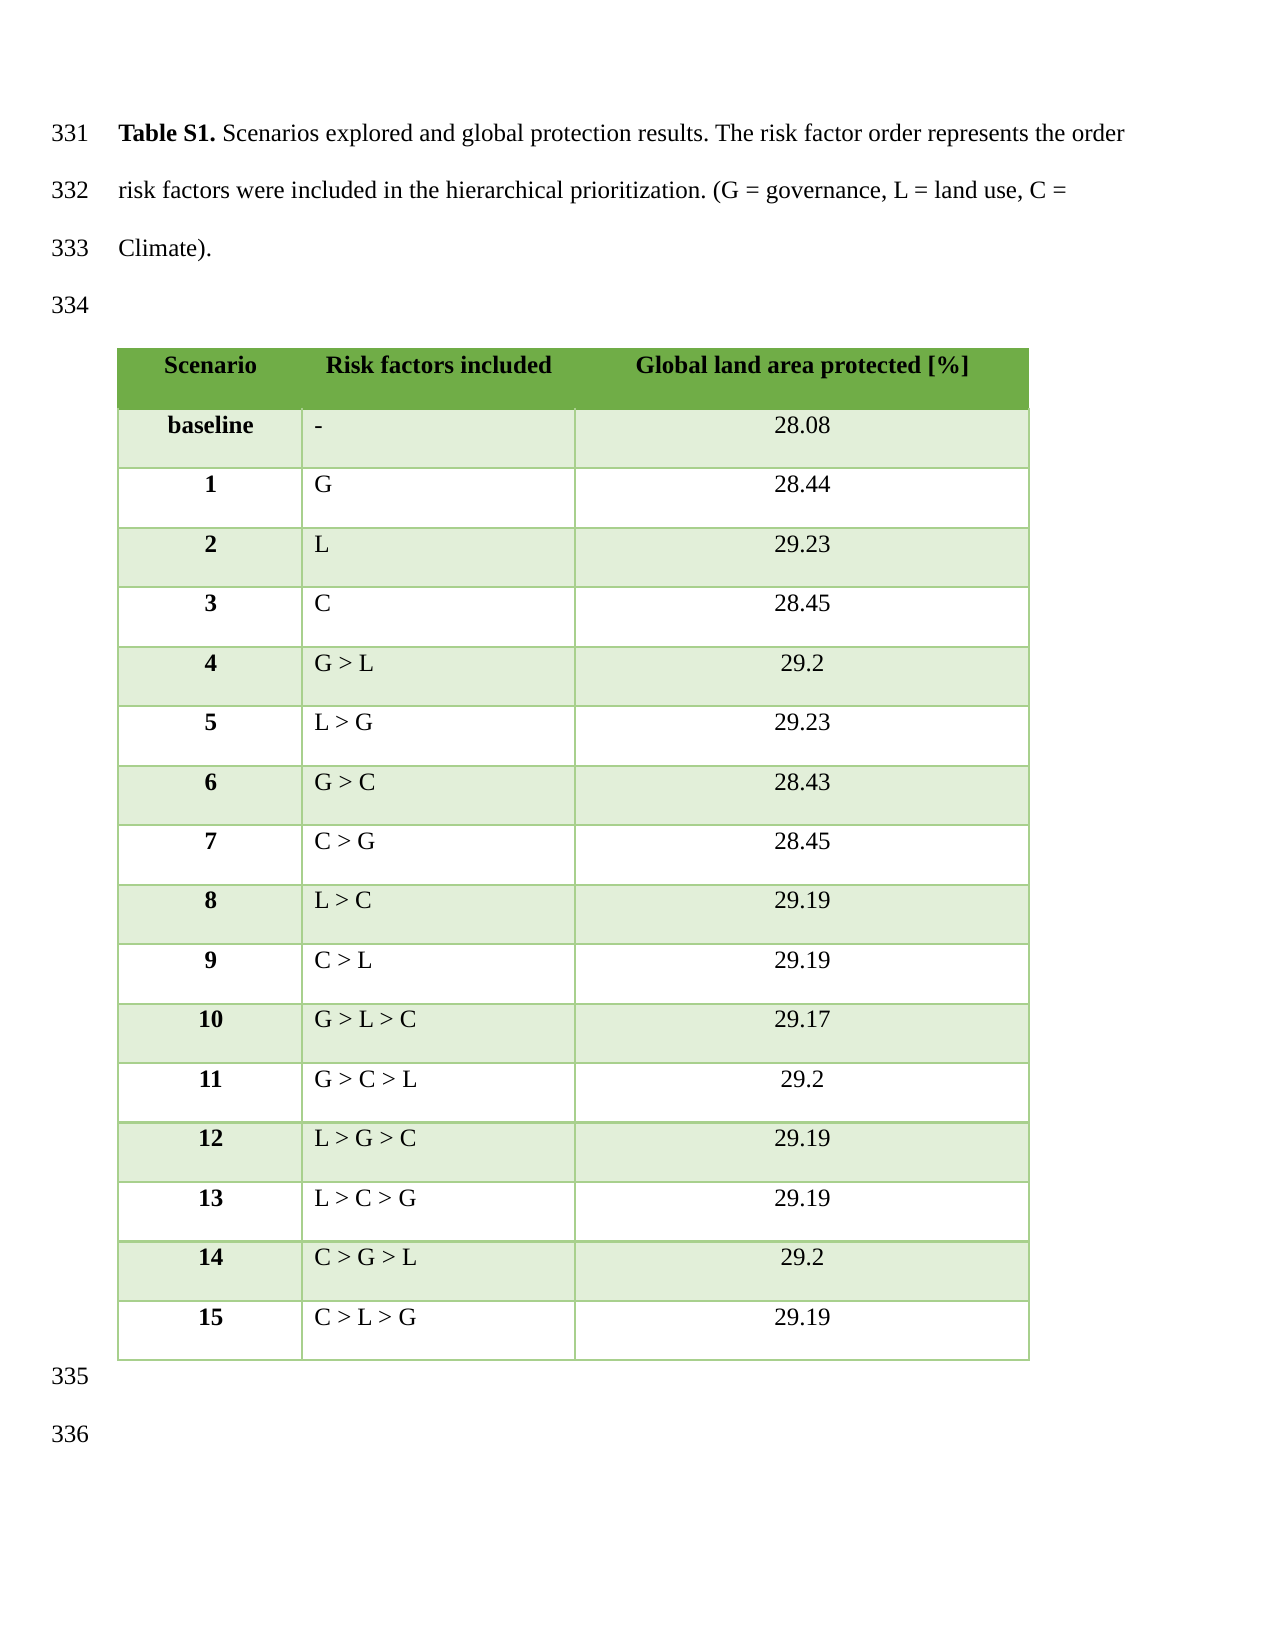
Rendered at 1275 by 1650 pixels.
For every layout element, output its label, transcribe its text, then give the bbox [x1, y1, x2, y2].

table_cell 29.19 [576, 945, 1028, 1002]
table_cell 29.19 [576, 886, 1028, 943]
table_cell G > L > C [303, 1005, 574, 1062]
table_cell 28.44 [576, 469, 1028, 527]
table_cell 29.17 [576, 1005, 1028, 1062]
table_header Scenario [119, 350, 302, 408]
table_cell C > G [303, 826, 574, 883]
table_header Global land area protected [%] [575, 350, 1029, 408]
table_cell 3 [119, 588, 301, 646]
table_cell 29.19 [576, 1302, 1028, 1359]
table_cell 29.19 [576, 1183, 1028, 1240]
table_cell L > C > G [303, 1183, 574, 1240]
table_cell - [303, 410, 574, 467]
table_cell baseline [119, 410, 301, 467]
table_cell 29.23 [576, 707, 1028, 764]
table_header Risk factors included [302, 350, 575, 408]
table_cell 10 [119, 1005, 301, 1062]
table_cell 28.43 [576, 767, 1028, 824]
table_cell G > C > L [303, 1064, 574, 1121]
table_cell C [303, 588, 574, 646]
table_cell 29.2 [576, 648, 1028, 705]
table_cell 5 [119, 707, 301, 764]
table_cell 29.2 [576, 1064, 1028, 1121]
table_cell C > L [303, 945, 574, 1002]
table_cell L [303, 529, 574, 586]
table_cell 29.19 [576, 1124, 1028, 1181]
table_cell 6 [119, 767, 301, 824]
table_cell 29.23 [576, 529, 1028, 586]
table_cell 11 [119, 1064, 301, 1121]
table_cell 14 [119, 1243, 301, 1300]
table_cell C > G > L [303, 1243, 574, 1300]
table_cell 7 [119, 826, 301, 883]
table_cell 9 [119, 945, 301, 1002]
table_cell G > C [303, 767, 574, 824]
table_cell 13 [119, 1183, 301, 1240]
table_cell L > C [303, 886, 574, 943]
table_cell 15 [119, 1302, 301, 1359]
text Table S1. Scenarios explored and global protection results. The risk factor order represents the order risk factors were included in the hierarchical prioritization. (G = governance, L = land use, C = Climate). [118, 118, 1157, 262]
table_cell C > L > G [303, 1302, 574, 1359]
table_cell 8 [119, 886, 301, 943]
table_cell 28.08 [576, 410, 1028, 467]
table_cell 2 [119, 529, 301, 586]
table_cell 1 [119, 469, 301, 527]
table_cell 29.2 [576, 1243, 1028, 1300]
table_cell G [303, 469, 574, 527]
table_cell 28.45 [576, 826, 1028, 883]
table_cell 28.45 [576, 588, 1028, 646]
table_cell L > G > C [303, 1124, 574, 1181]
table_cell 12 [119, 1124, 301, 1181]
table_cell G > L [303, 648, 574, 705]
table_cell L > G [303, 707, 574, 764]
table_cell 4 [119, 648, 301, 705]
